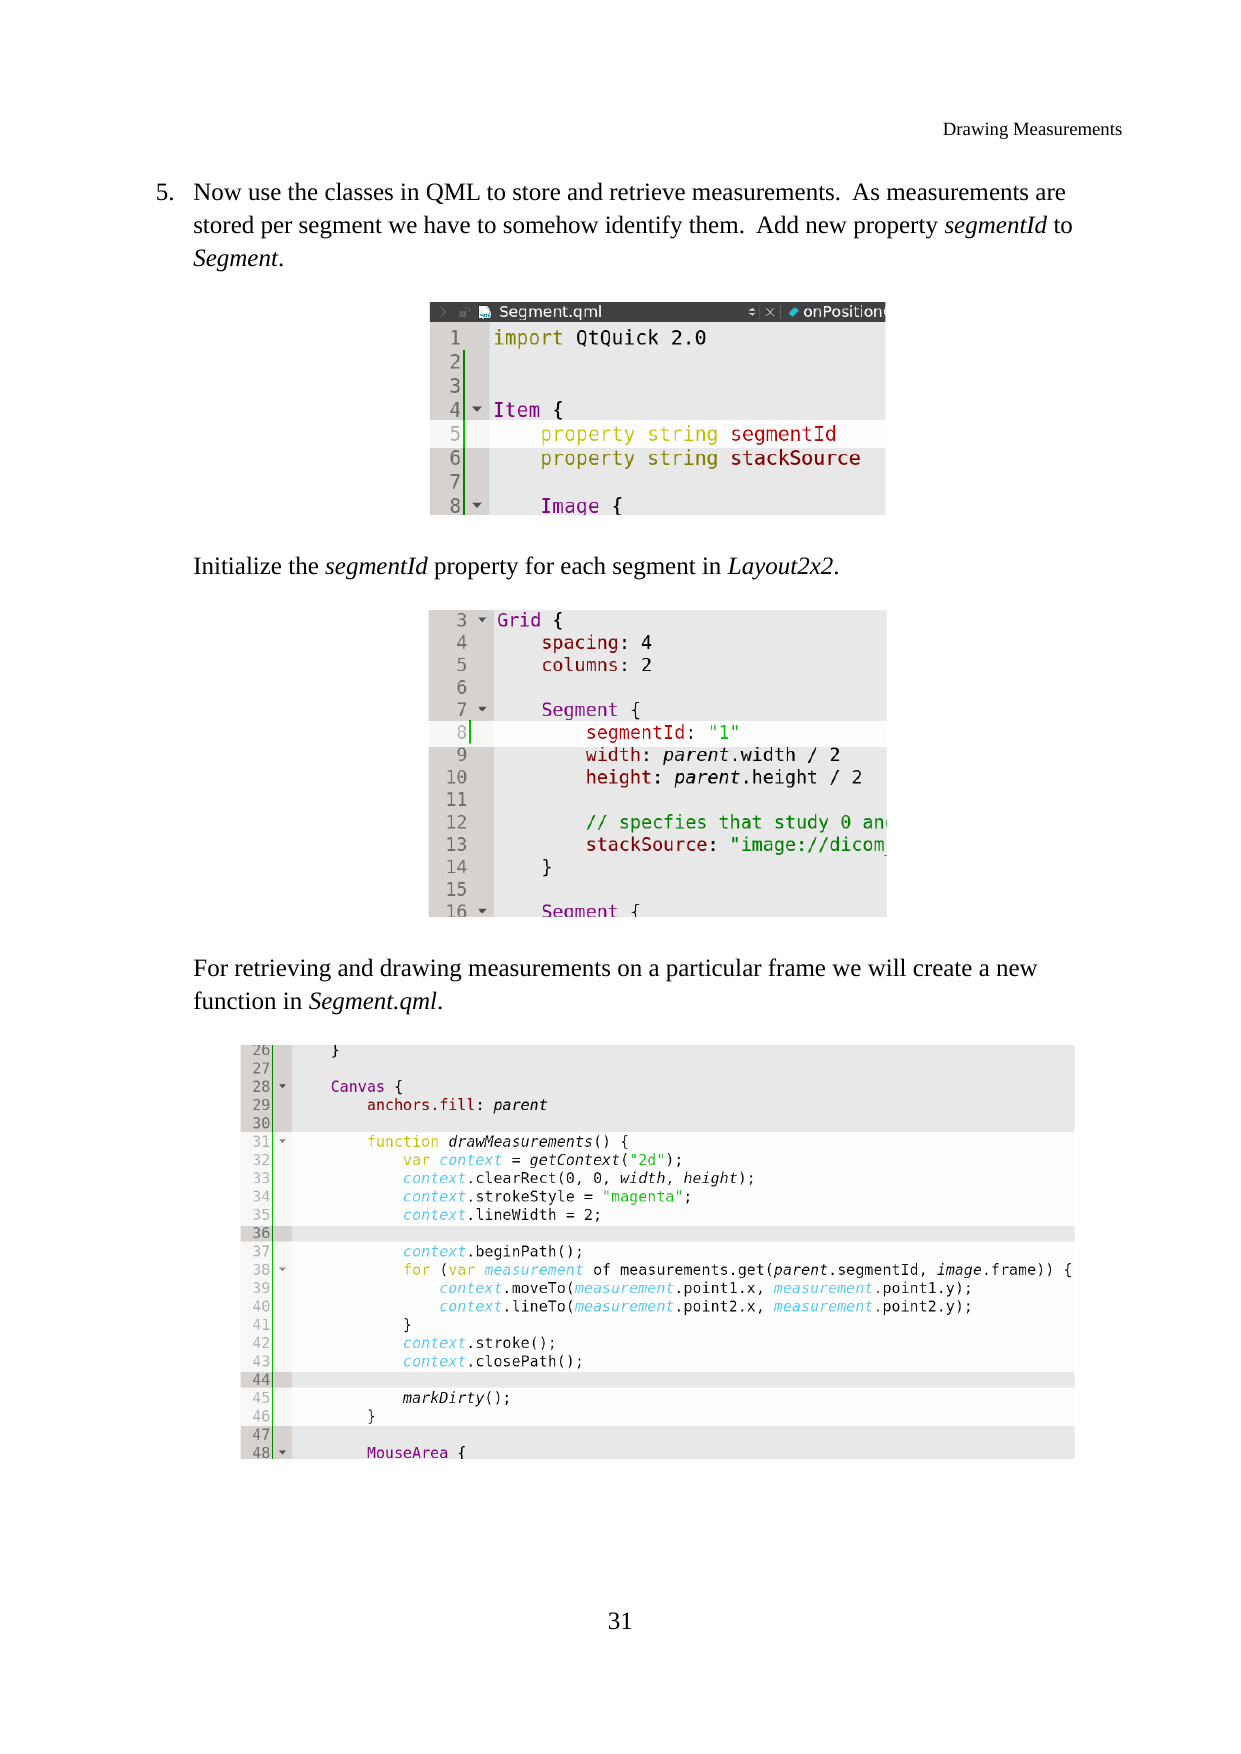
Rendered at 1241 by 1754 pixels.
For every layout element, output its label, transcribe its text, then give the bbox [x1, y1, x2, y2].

picture [428, 610, 887, 917]
list For retrieving and drawing measurements on a particular frame we will create a new function in Segment.qml. [156, 953, 1122, 1015]
picture [429, 302, 886, 515]
picture [240, 1045, 1075, 1459]
list Now use the classes in QML to store and retrieve measurements. As measurements are stored per segment we have to somehow identify them. Add new property segmentId to Segment. [156, 177, 1122, 272]
list Initialize the segmentId property for each segment in Layout2x2. [156, 551, 1122, 580]
